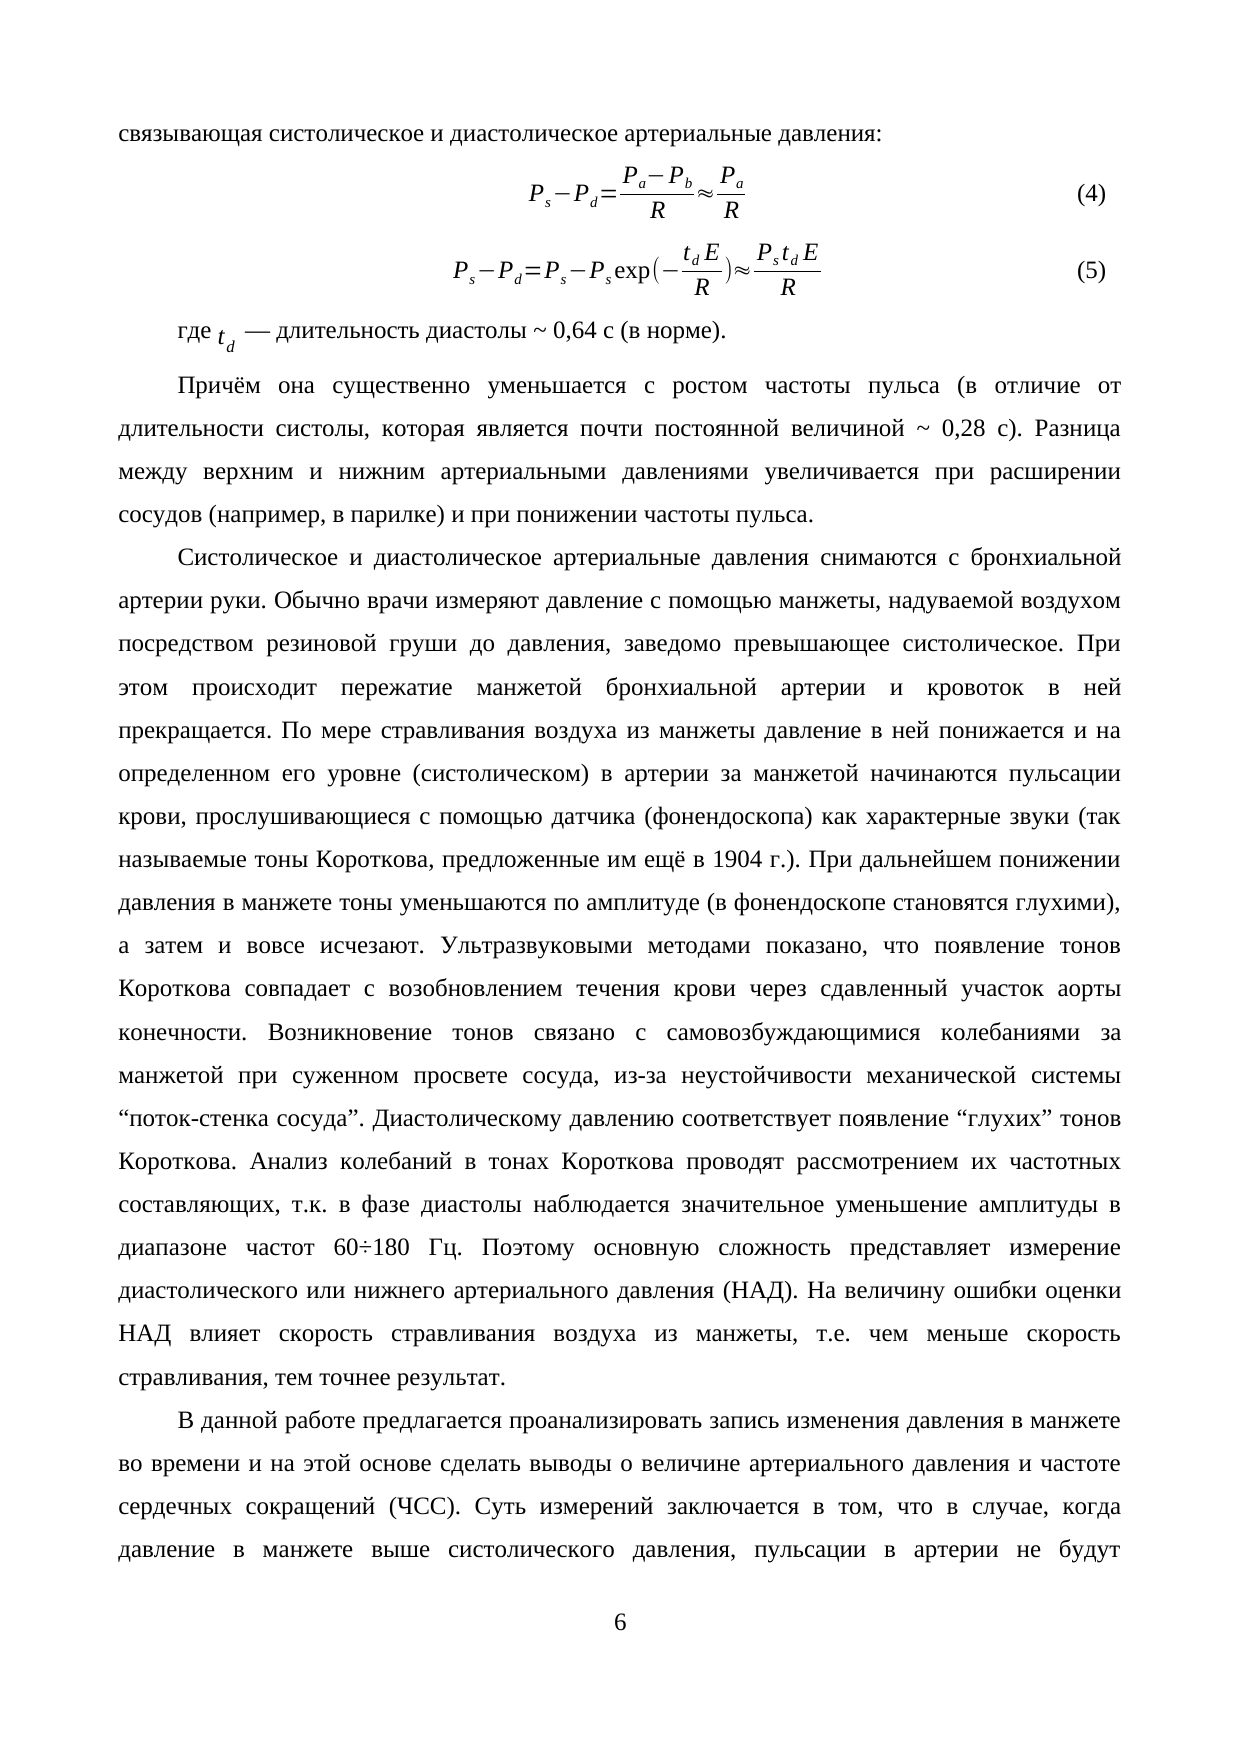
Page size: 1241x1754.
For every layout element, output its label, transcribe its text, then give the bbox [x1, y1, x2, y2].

text Причём она существенно уменьшается с ростом частоты пульса (в отличие от длительности систолы, которая является почти постоянной величиной ~ 0,28 с). Разница между верхним и нижним артериальными давлениями увеличивается при расширении сосудов (например, в парилке) и при понижении частоты пульса. [118, 370, 1122, 528]
text В данной работе предлагается проанализировать запись изменения давления в манжете во времени и на этой основе сделать выводы о величине артериального давления и частоте сердечных сокращений (ЧСС). Суть измерений заключается в том, что в случае, когда давление в манжете выше систолического давления, пульсации в артерии не будут [118, 1405, 1122, 1563]
text (5) [118, 238, 1122, 301]
text (4) [118, 161, 1122, 224]
text Систолическое и диастолическое артериальные давления снимаются с бронхиальной артерии руки. Обычно врачи измеряют давление с помощью манжеты, надуваемой воздухом посредством резиновой груши до давления, заведомо превышающее систолическое. При этом происходит пережатие манжетой бронхиальной артерии и кровоток в ней прекращается. По мере стравливания воздуха из манжеты давление в ней понижается и на определенном его уровне (систолическом) в артерии за манжетой начинаются пульсации крови, прослушивающиеся с помощью датчика (фонендоскопа) как характерные звуки (так называемые тоны Короткова, предложенные им ещё в 1904 г.). При дальнейшем понижении давления в манжете тоны уменьшаются по амплитуде (в фонендоскопе становятся глухими), а затем и вовсе исчезают. Ультразвуковыми методами показано, что появление тонов Короткова совпадает с возобновлением течения крови через сдавленный участок аорты конечности. Возникновение тонов связано с самовозбуждающимися колебаниями за манжетой при суженном просвете сосуда, из-за неустойчивости механической системы “поток-стенка сосуда”. Диастолическому давлению соответствует появление “глухих” тонов Короткова. Анализ колебаний в тонах Короткова проводят рассмотрением их частотных составляющих, т.к. в фазе диастолы наблюдается значительное уменьшение амплитуды в диапазоне частот 60÷180 Гц. Поэтому основную сложность представляет измерение диастолического или нижнего артериального давления (НАД). На величину ошибки оценки НАД влияет скорость стравливания воздуха из манжеты, т.е. чем меньше скорость стравливания, тем точнее результат. [118, 542, 1122, 1390]
text где — длительность диастолы ~ 0,64 с (в норме). [118, 315, 1122, 355]
text связывающая систолическое и диастолическое артериальные давления: [118, 118, 1122, 147]
